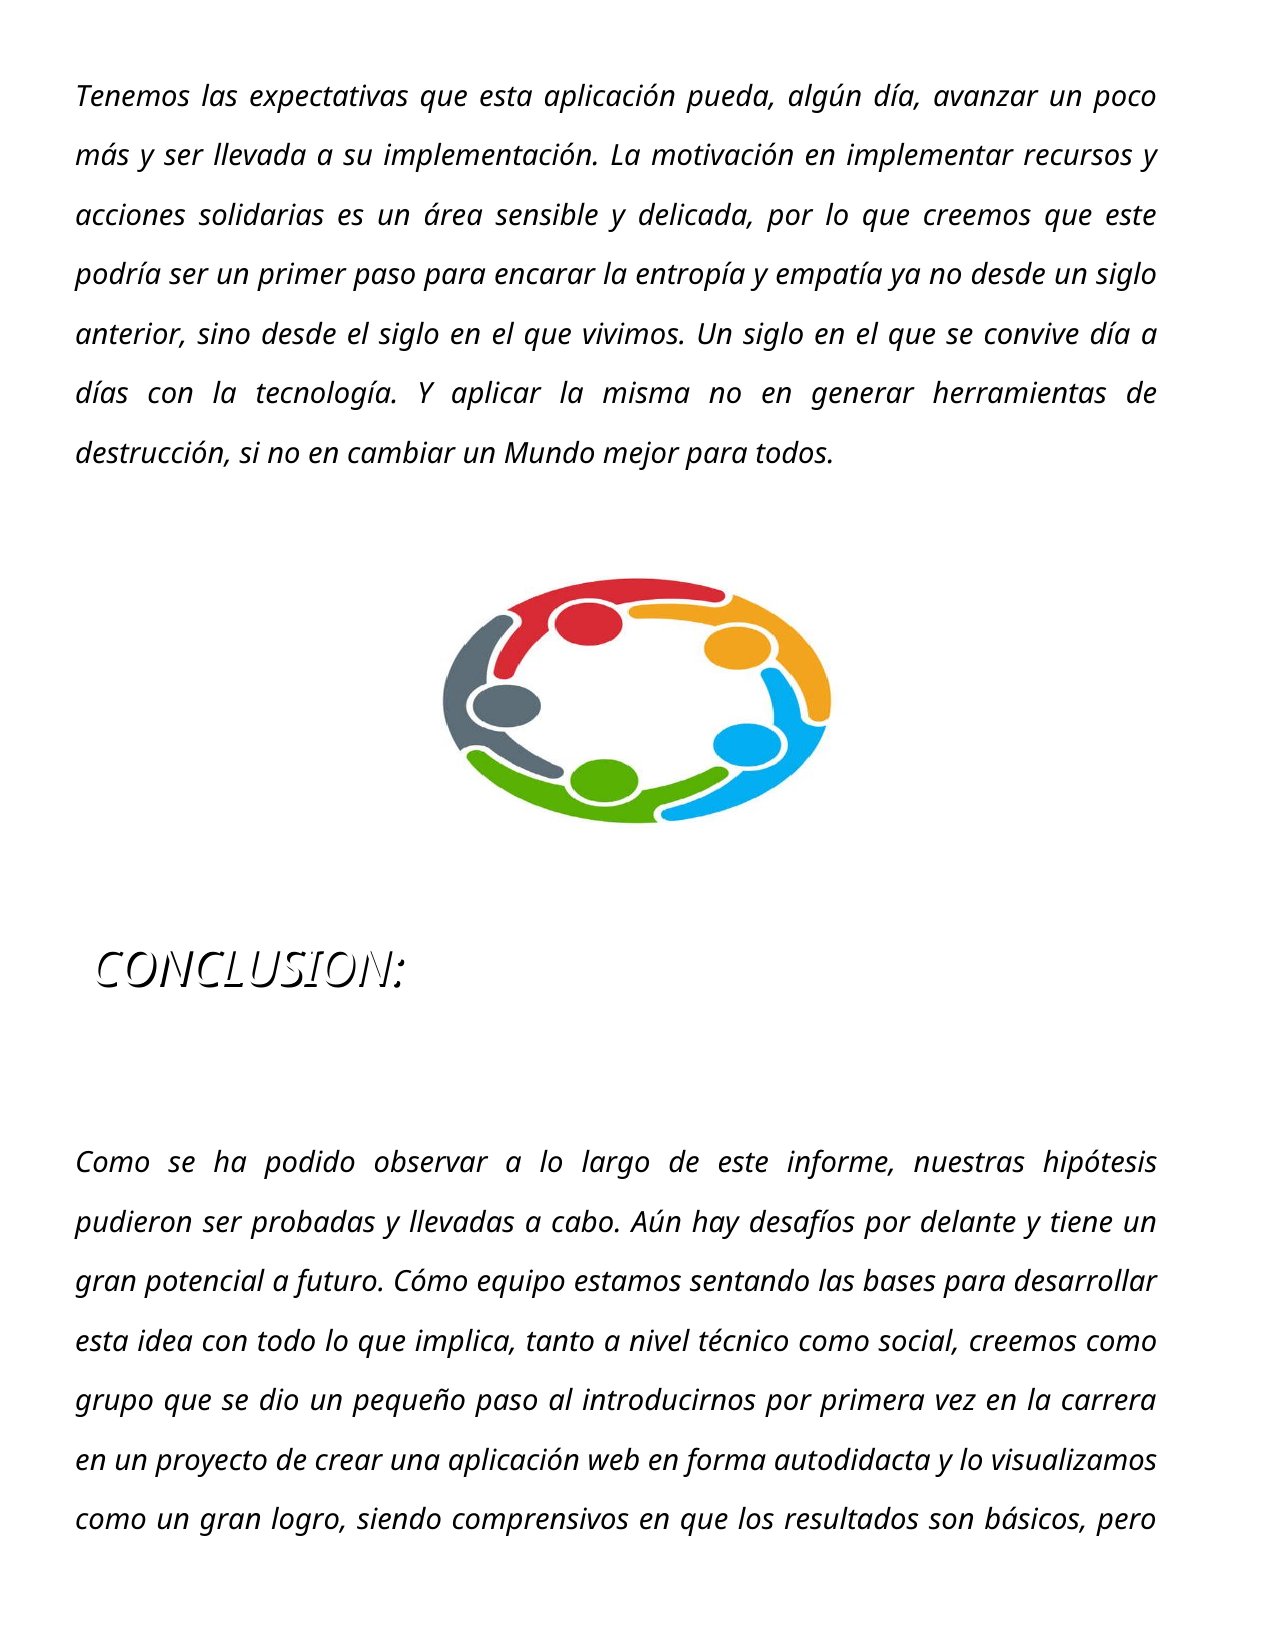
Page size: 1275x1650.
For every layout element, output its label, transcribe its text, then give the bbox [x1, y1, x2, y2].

text Como se ha podido observar a lo largo de este informe, nuestras hipótesis pudieron ser probadas y llevadas a cabo. Aún hay desafíos por delante y tiene un gran potencial a futuro. Cómo equipo estamos sentando las bases para desarrollar esta idea con todo lo que implica, tanto a nivel técnico como social, creemos como grupo que se dio un pequeño paso al introducirnos por primera vez en la carrera en un proyecto de crear una aplicación web en forma autodidacta y lo visualizamos como un gran logro, siendo comprensivos en que los resultados son básicos, pero [75, 1142, 1162, 1538]
text Tenemos las expectativas que esta aplicación pueda, algún día, avanzar un poco más y ser llevada a su implementación. La motivación en implementar recursos y acciones solidarias es un área sensible y delicada, por lo que creemos que este podría ser un primer paso para encarar la entropía y empatía ya no desde un siglo anterior, sino desde el siglo en el que vivimos. Un siglo en el que se convive día a días con la tecnología. Y aplicar la misma no en generar herramientas de destrucción, si no en cambiar un Mundo mejor para todos. [75, 75, 1162, 472]
text CONCLUSION: [90, 931, 502, 999]
